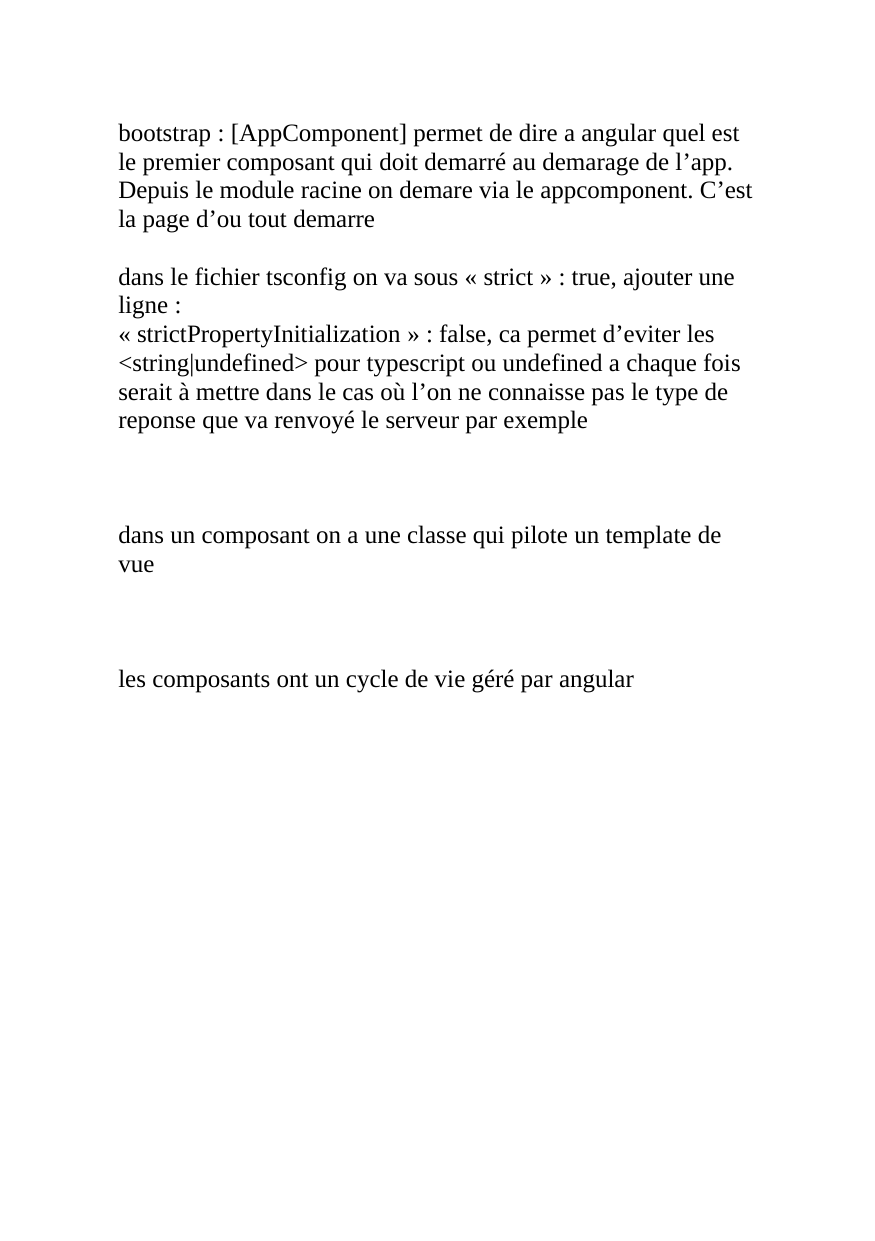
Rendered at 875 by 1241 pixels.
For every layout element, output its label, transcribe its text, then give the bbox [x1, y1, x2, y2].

text dans un composant on a une classe qui pilote un template de vue [118, 521, 756, 578]
text bootstrap : [AppComponent] permet de dire a angular quel est le premier composant qui doit demarré au demarage de l’app. Depuis le module racine on demare via le appcomponent. C’est la page d’ou tout demarre [118, 118, 756, 233]
text les composants ont un cycle de vie géré par angular [118, 664, 756, 693]
text dans le fichier tsconfig on va sous « strict » : true, ajouter une ligne : [118, 262, 756, 319]
text « strictPropertyInitialization » : false, ca permet d’eviter les <string|undefined> pour typescript ou undefined a chaque fois serait à mettre dans le cas où l’on ne connaisse pas le type de reponse que va renvoyé le serveur par exemple [118, 319, 756, 434]
